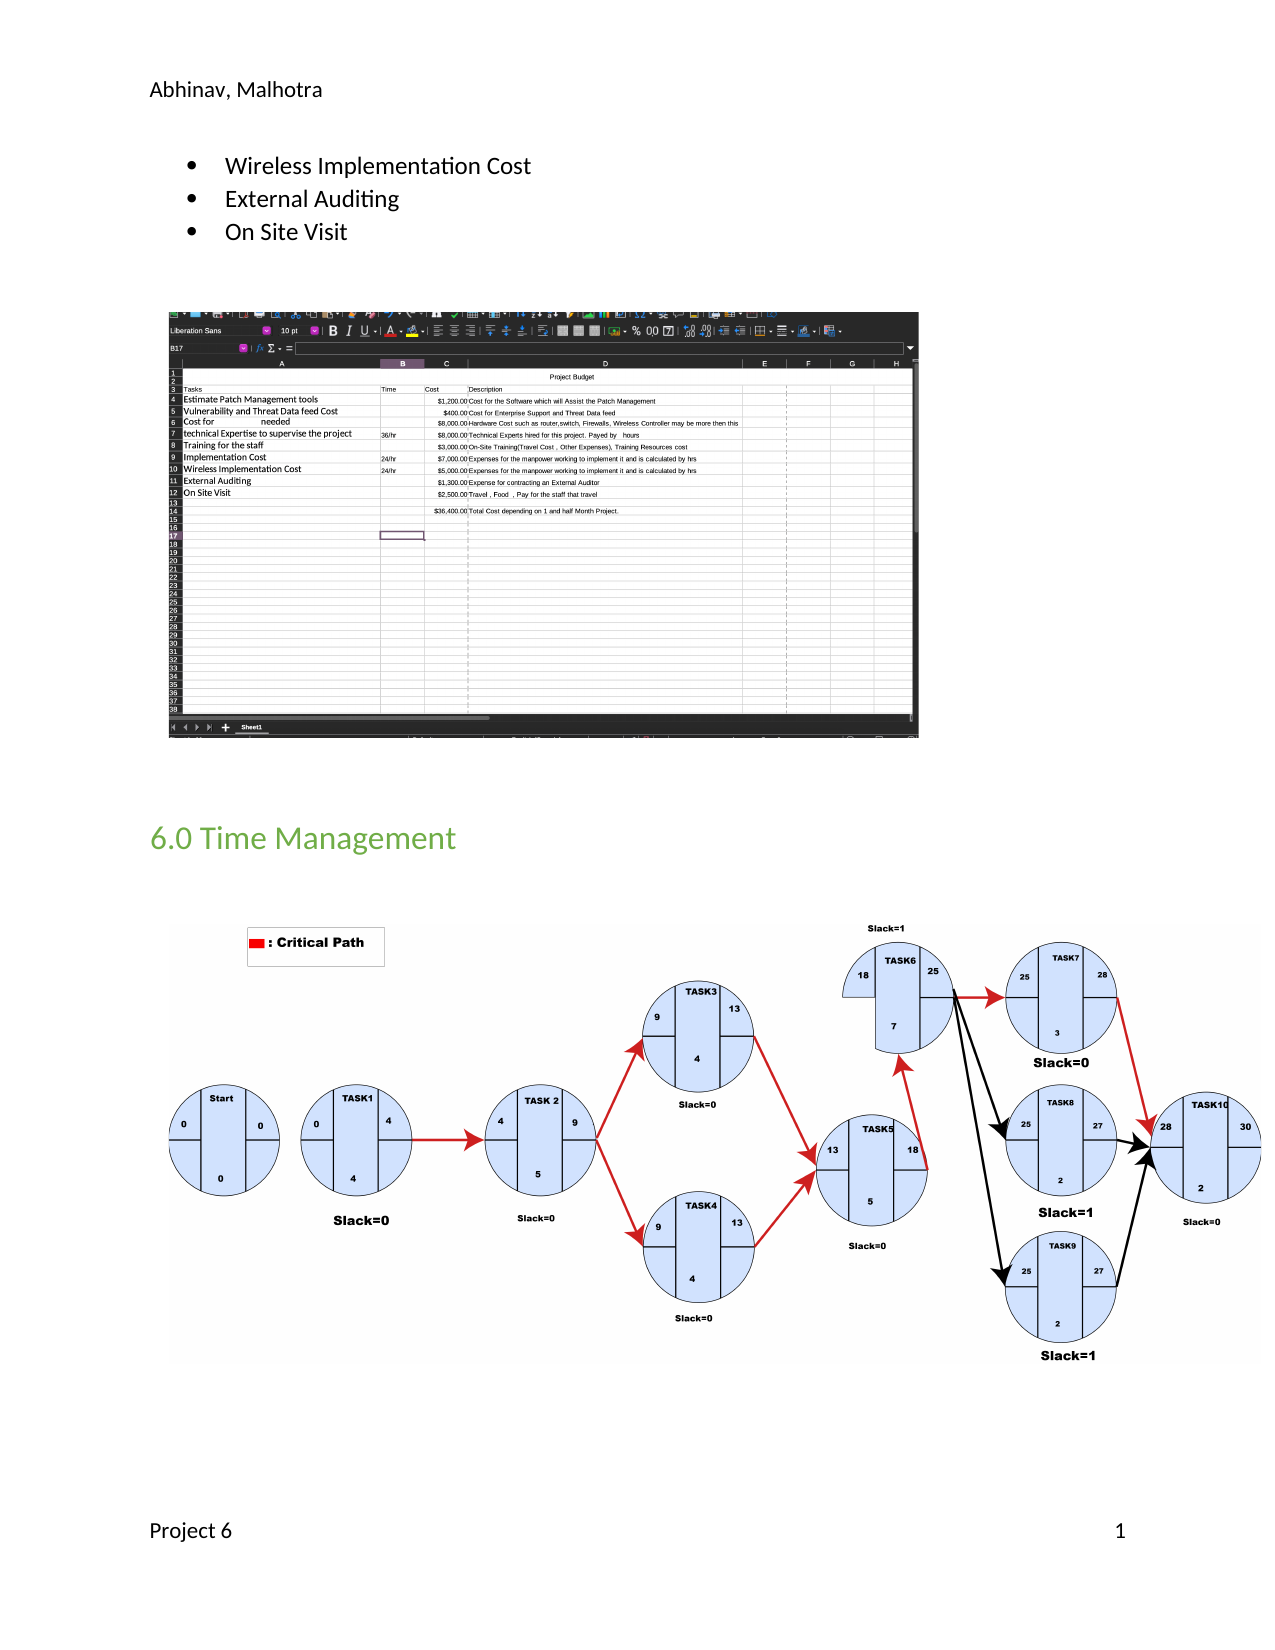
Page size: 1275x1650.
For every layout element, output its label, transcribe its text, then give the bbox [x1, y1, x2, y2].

list Wireless Implementation Cost [187, 150, 1125, 181]
list External Auditing [187, 183, 1125, 213]
text 6.0 Time Management [150, 817, 1125, 857]
list On Site Visit [187, 216, 1125, 246]
picture [168, 312, 919, 738]
picture [168, 924, 1262, 1364]
